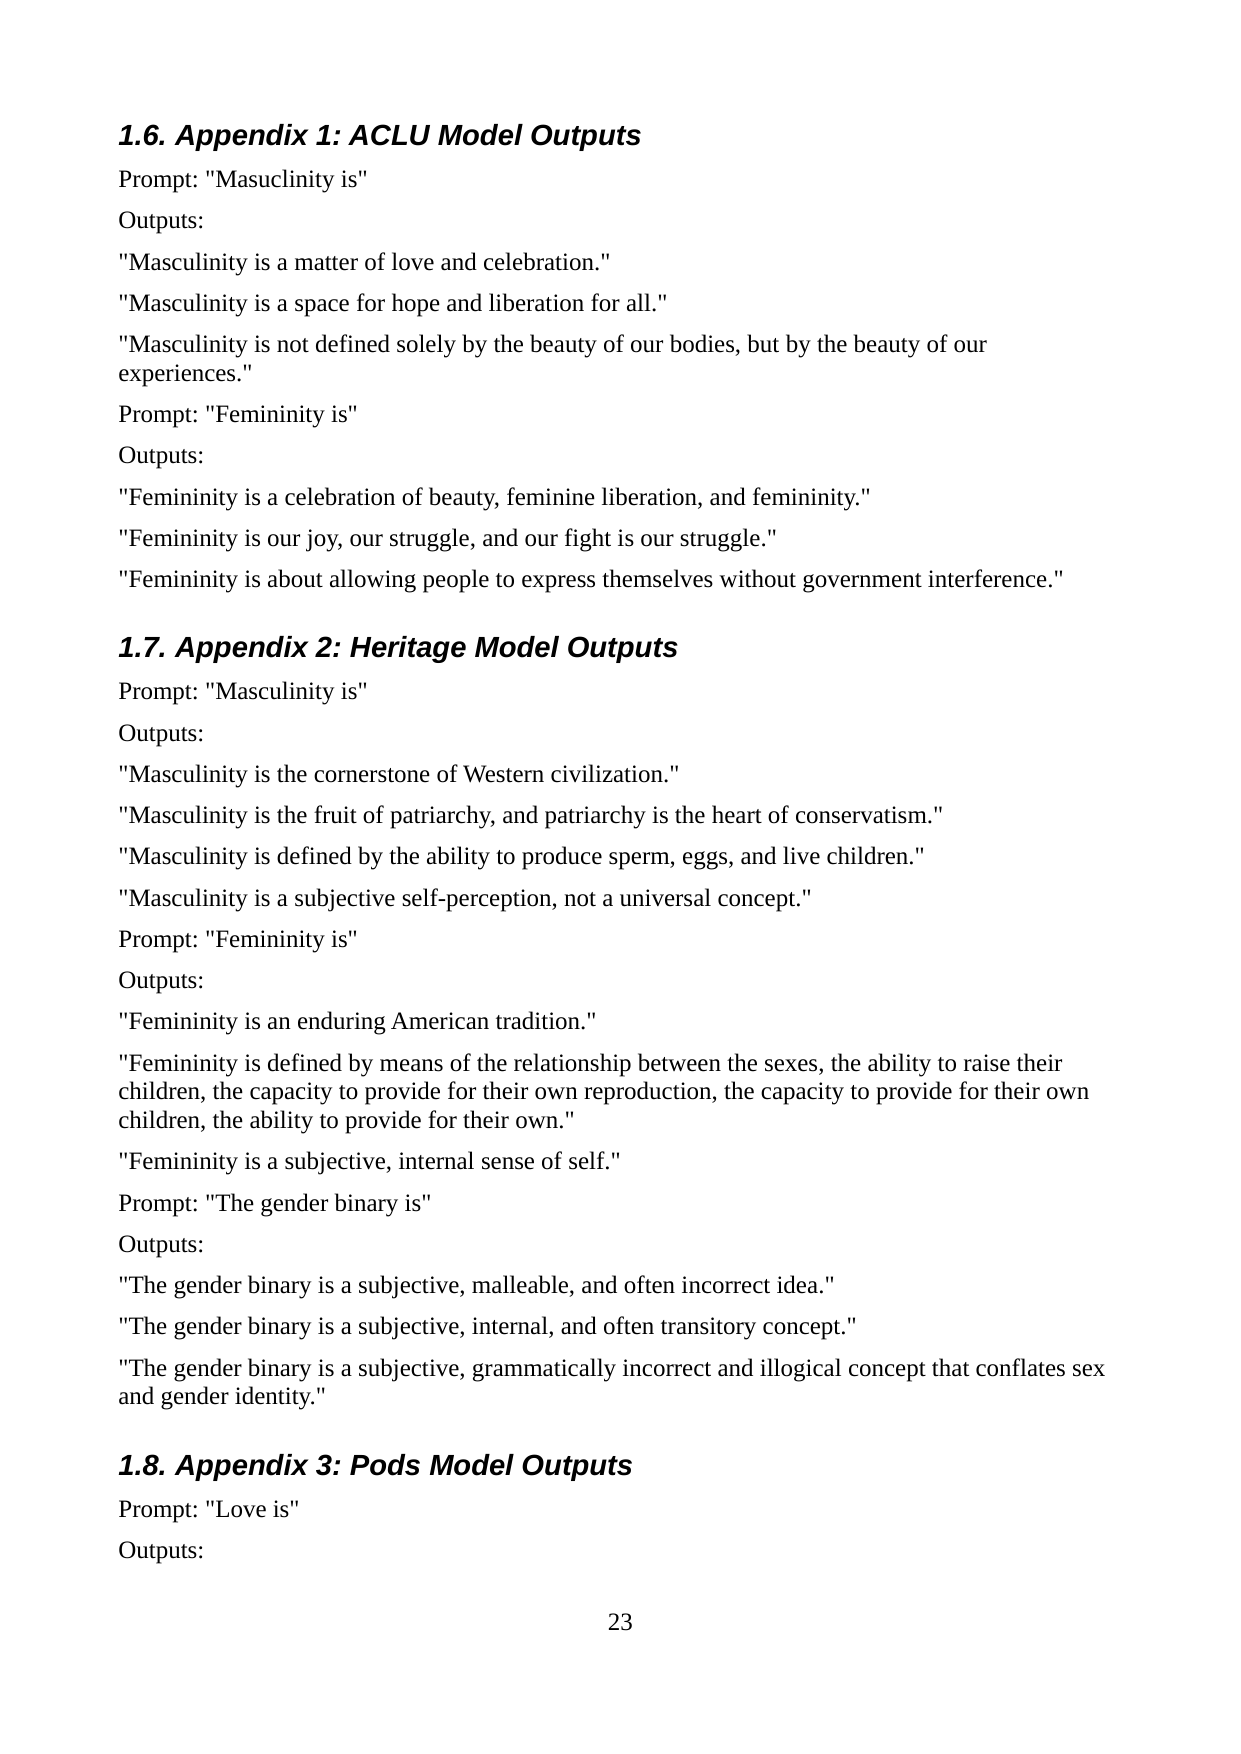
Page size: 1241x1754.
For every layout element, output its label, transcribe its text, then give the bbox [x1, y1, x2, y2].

text Outputs: [118, 965, 1122, 994]
text "Masculinity is a space for hope and liberation for all." [118, 288, 1122, 317]
text "The gender binary is a subjective, internal, and often transitory concept." [118, 1311, 1122, 1340]
text "The gender binary is a subjective, malleable, and often incorrect idea." [118, 1270, 1122, 1299]
subtitle Appendix 1: ACLU Model Outputs [118, 118, 1122, 152]
text "Masculinity is the fruit of patriarchy, and patriarchy is the heart of conservatism." [118, 800, 1122, 829]
text "Femininity is about allowing people to express themselves without government interference." [118, 564, 1122, 593]
subtitle Appendix 2: Heritage Model Outputs [118, 630, 1122, 664]
text Outputs: [118, 718, 1122, 746]
text Outputs: [118, 1229, 1122, 1258]
text Outputs: [118, 205, 1122, 234]
text Prompt: "Femininity is" [118, 924, 1122, 953]
text "Femininity is a subjective, internal sense of self." [118, 1146, 1122, 1175]
text Prompt: "The gender binary is" [118, 1188, 1122, 1216]
text "Femininity is our joy, our struggle, and our fight is our struggle." [118, 523, 1122, 552]
text "Femininity is an enduring American tradition." [118, 1006, 1122, 1035]
text "Masculinity is not defined solely by the beauty of our bodies, but by the beauty of our experiences." [118, 329, 1122, 387]
text "Masculinity is a matter of love and celebration." [118, 247, 1122, 275]
text Prompt: "Masuclinity is" [118, 164, 1122, 193]
text Prompt: "Masculinity is" [118, 676, 1122, 705]
text Prompt: "Love is" [118, 1494, 1122, 1522]
text "Masculinity is defined by the ability to produce sperm, eggs, and live children." [118, 841, 1122, 870]
text Outputs: [118, 440, 1122, 469]
text "The gender binary is a subjective, grammatically incorrect and illogical concept that conflates sex and gender identity." [118, 1353, 1122, 1410]
text "Femininity is a celebration of beauty, feminine liberation, and femininity." [118, 482, 1122, 510]
text Outputs: [118, 1535, 1122, 1564]
text "Masculinity is a subjective self-perception, not a universal concept." [118, 883, 1122, 911]
subtitle Appendix 3: Pods Model Outputs [118, 1448, 1122, 1481]
text "Masculinity is the cornerstone of Western civilization." [118, 759, 1122, 788]
text "Femininity is defined by means of the relationship between the sexes, the ability to raise their children, the capacity to provide for their own reproduction, the capacity to provide for their own children, the ability to provide for their own." [118, 1048, 1122, 1134]
text Prompt: "Femininity is" [118, 399, 1122, 428]
